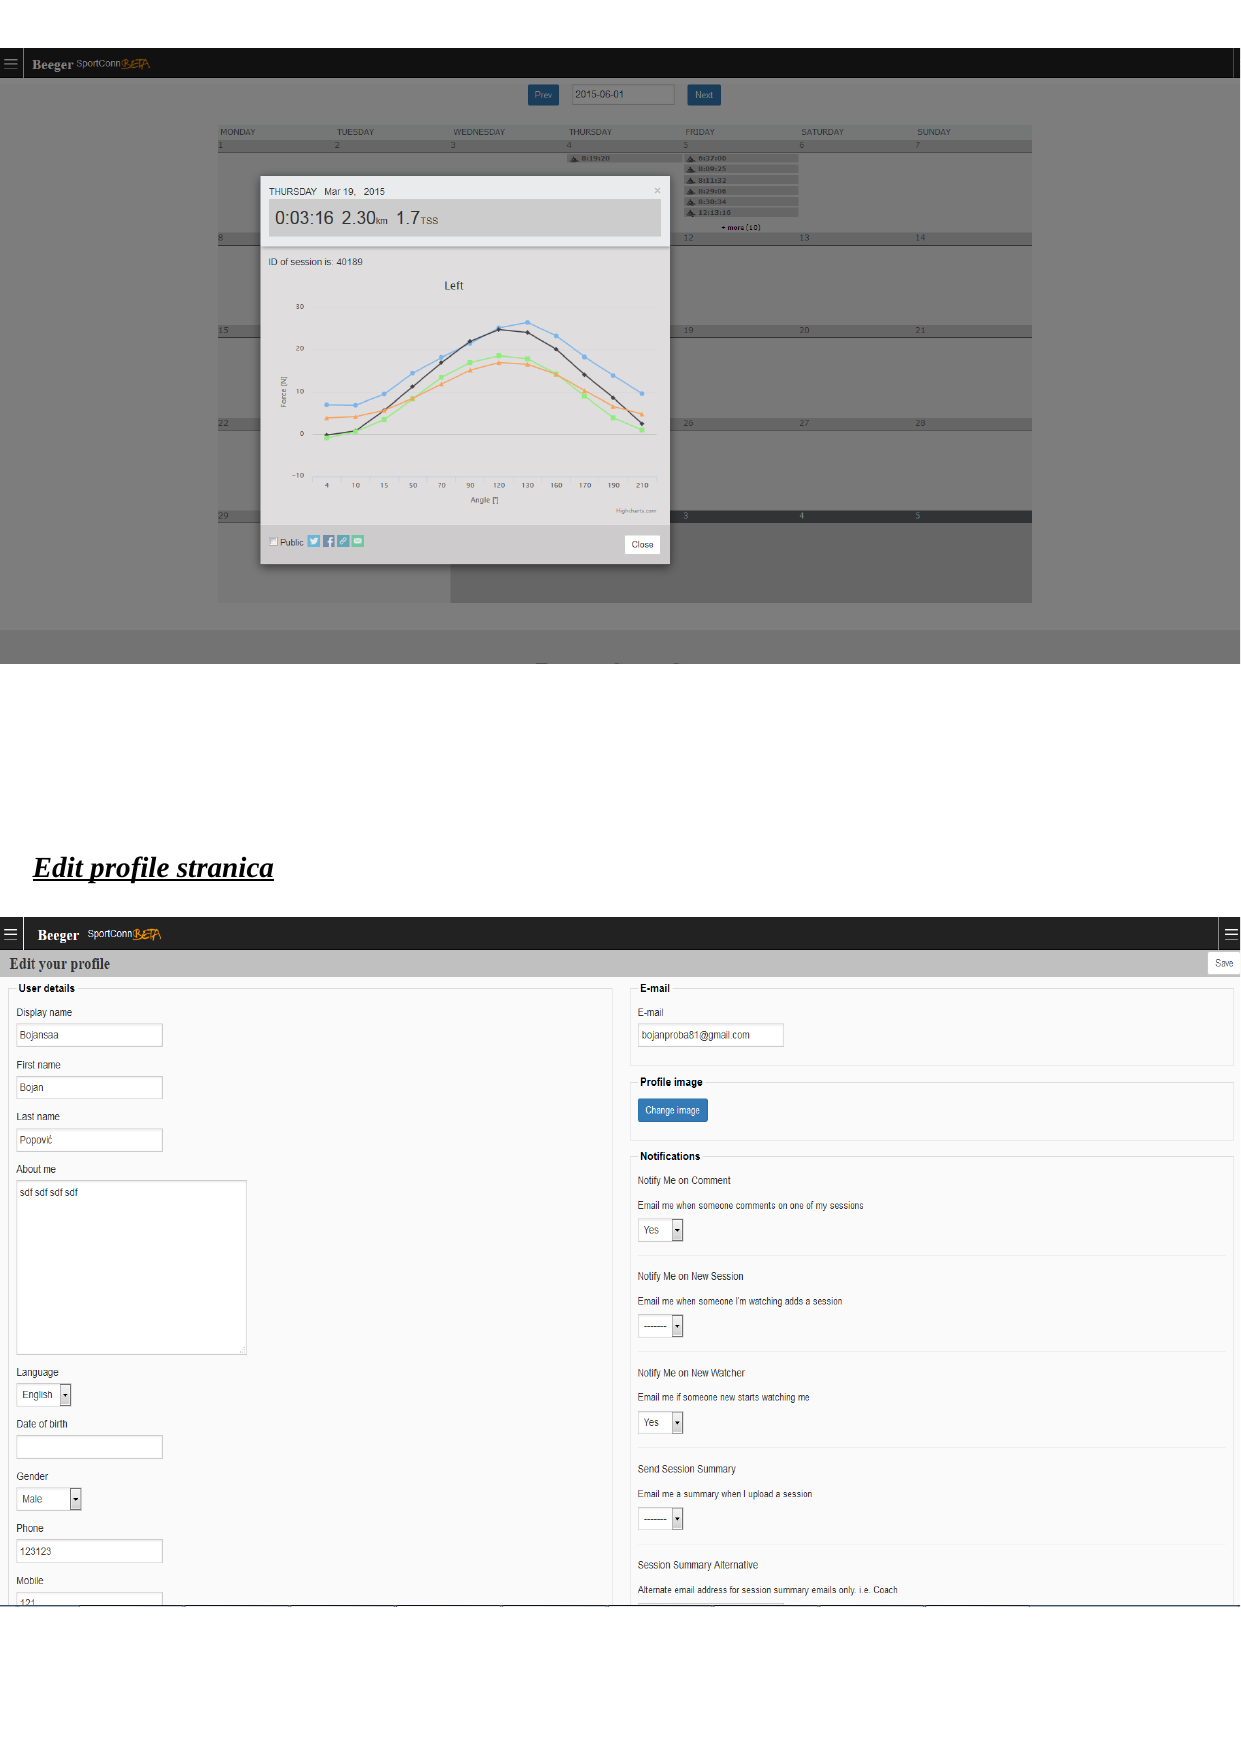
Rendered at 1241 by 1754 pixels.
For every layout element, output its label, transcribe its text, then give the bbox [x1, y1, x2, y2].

picture [0, 48, 1241, 664]
picture [0, 917, 1241, 1607]
text Edit profile stranica [32, 850, 1208, 883]
